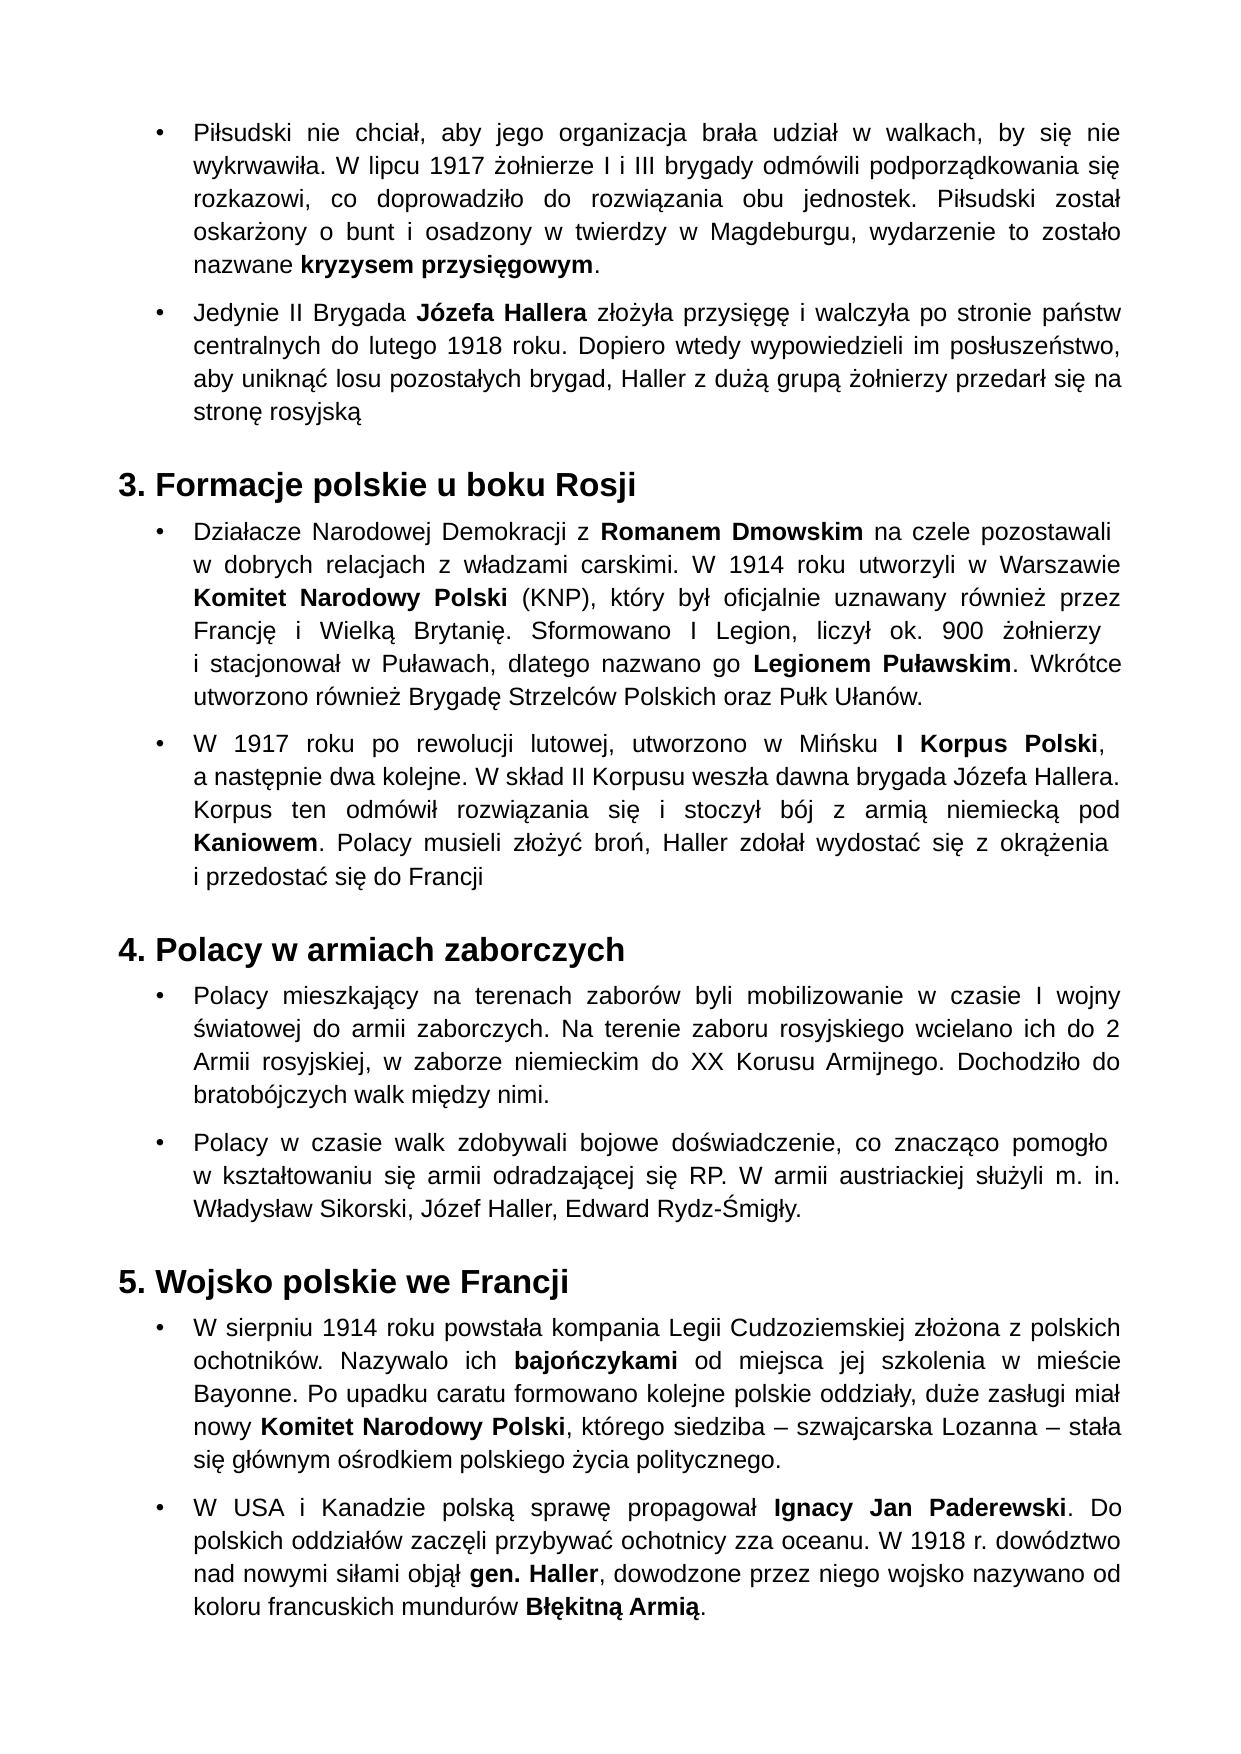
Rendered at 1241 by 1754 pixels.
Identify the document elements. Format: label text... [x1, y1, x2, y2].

list W sierpniu 1914 roku powstała kompania Legii Cudzoziemskiej złożona z polskich ochotników. Nazywalo ich bajończykami od miejsca jej szkolenia w mieście Bayonne. Po upadku caratu formowano kolejne polskie oddziały, duże zasługi miał nowy Komitet Narodowy Polski, którego siedziba – szwajcarska Lozanna – stała się głównym ośrodkiem polskiego życia politycznego. [156, 1313, 1122, 1474]
subtitle 5. Wojsko polskie we Francji [118, 1262, 1122, 1301]
list Polacy mieszkający na terenach zaborów byli mobilizowanie w czasie I wojny światowej do armii zaborczych. Na terenie zaboru rosyjskiego wcielano ich do 2 Armii rosyjskiej, w zaborze niemieckim do XX Korusu Armijnego. Dochodziło do bratobójczych walk między nimi. [156, 981, 1122, 1109]
list W 1917 roku po rewolucji lutowej, utworzono w Mińsku I Korpus Polski, a następnie dwa kolejne. W skład II Korpusu weszła dawna brygada Józefa Hallera. Korpus ten odmówił rozwiązania się i stoczył bój z armią niemiecką pod Kaniowem. Polacy musieli złożyć broń, Haller zdołał wydostać się z okrążenia i przedostać się do Francji [156, 729, 1122, 890]
subtitle 4. Polacy w armiach zaborczych [118, 930, 1122, 968]
list Działacze Narodowej Demokracji z Romanem Dmowskim na czele pozostawali w dobrych relacjach z władzami carskimi. W 1914 roku utworzyli w Warszawie Komitet Narodowy Polski (KNP), który był oficjalnie uznawany również przez Francję i Wielką Brytanię. Sformowano I Legion, liczył ok. 900 żołnierzy i stacjonował w Puławach, dlatego nazwano go Legionem Puławskim. Wkrótce utworzono również Brygadę Strzelców Polskich oraz Pułk Ułanów. [156, 516, 1122, 710]
list Polacy w czasie walk zdobywali bojowe doświadczenie, co znacząco pomogło w kształtowaniu się armii odradzającej się RP. W armii austriackiej służyli m. in. Władysław Sikorski, Józef Haller, Edward Rydz-Śmigły. [156, 1128, 1122, 1222]
list W USA i Kanadzie polską sprawę propagował Ignacy Jan Paderewski. Do polskich oddziałów zaczęli przybywać ochotnicy zza oceanu. W 1918 r. dowództwo nad nowymi siłami objął gen. Haller, dowodzone przez niego wojsko nazywano od koloru francuskich mundurów Błękitną Armią. [156, 1493, 1122, 1621]
list Jedynie II Brygada Józefa Hallera złożyła przysięgę i walczyła po stronie państw centralnych do lutego 1918 roku. Dopiero wtedy wypowiedzieli im posłuszeństwo, aby uniknąć losu pozostałych brygad, Haller z dużą grupą żołnierzy przedarł się na stronę rosyjską [156, 298, 1122, 426]
subtitle 3. Formacje polskie u boku Rosji [118, 466, 1122, 504]
list Piłsudski nie chciał, aby jego organizacja brała udział w walkach, by się nie wykrwawiła. W lipcu 1917 żołnierze I i III brygady odmówili podporządkowania się rozkazowi, co doprowadziło do rozwiązania obu jednostek. Piłsudski został oskarżony o bunt i osadzony w twierdzy w Magdeburgu, wydarzenie to zostało nazwane kryzysem przysięgowym. [156, 118, 1122, 279]
